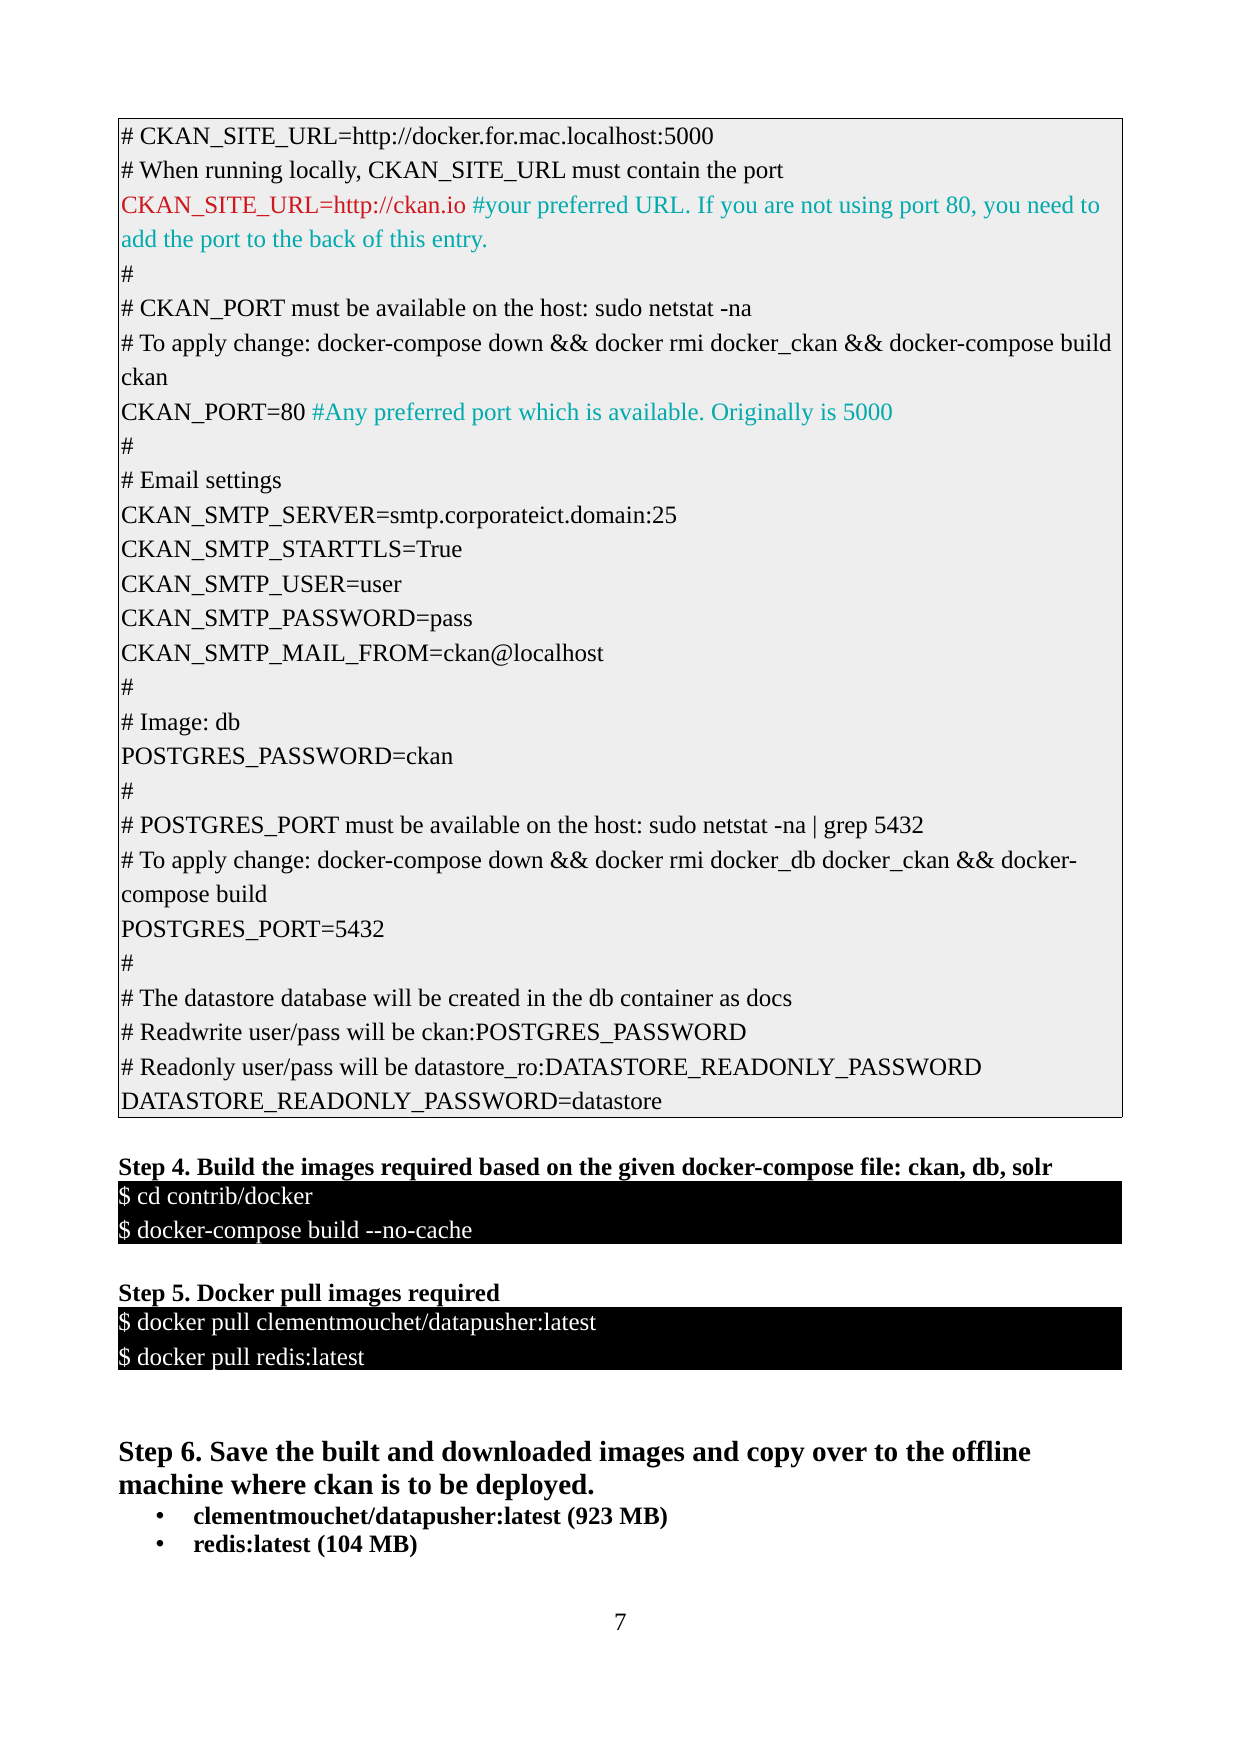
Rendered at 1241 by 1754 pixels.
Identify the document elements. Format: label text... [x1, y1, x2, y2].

text CKAN_SMTP_PASSWORD=pass [119, 601, 1122, 632]
text # CKAN_PORT must be available on the host: sudo netstat -na [119, 291, 1122, 322]
text # The datastore database will be created in the db container as docs [119, 980, 1122, 1011]
text # [119, 773, 1122, 804]
text # [119, 670, 1122, 701]
text # POSTGRES_PORT must be available on the host: sudo netstat -na | grep 5432 [119, 808, 1122, 839]
text # To apply change: docker-compose down && docker rmi docker_db docker_ckan && docker-compose build [119, 842, 1122, 908]
text CKAN_SMTP_SERVER=smtp.corporateict.domain:25 [119, 497, 1122, 529]
text # [119, 946, 1122, 977]
text # [119, 428, 1122, 460]
text # Readonly user/pass will be datastore_ro:DATASTORE_READONLY_PASSWORD [119, 1049, 1122, 1080]
text CKAN_SITE_URL=http://ckan.io #your preferred URL. If you are not using port 80, you need to add the port to the back of this entry. [119, 187, 1122, 253]
text CKAN_SMTP_USER=user [119, 566, 1122, 598]
text # CKAN_SITE_URL=http://docker.for.mac.localhost:5000 [119, 119, 1122, 149]
text $ cd contrib/docker [118, 1181, 1122, 1209]
list redis:latest (104 MB) [156, 1529, 1122, 1558]
text # Email settings [119, 463, 1122, 494]
text CKAN_SMTP_STARTTLS=True [119, 532, 1122, 563]
text POSTGRES_PASSWORD=ckan [119, 739, 1122, 770]
text # To apply change: docker-compose down && docker rmi docker_ckan && docker-compose build ckan [119, 325, 1122, 391]
text # [119, 256, 1122, 287]
text $ docker pull clementmouchet/datapusher:latest [118, 1307, 1122, 1336]
text Step 5. Docker pull images required [118, 1278, 1122, 1307]
list clementmouchet/datapusher:latest (923 MB) [156, 1501, 1122, 1529]
text DATASTORE_READONLY_PASSWORD=datastore [119, 1083, 1122, 1117]
text CKAN_SMTP_MAIL_FROM=ckan@localhost [119, 635, 1122, 667]
text CKAN_PORT=80 #Any preferred port which is available. Originally is 5000 [119, 394, 1122, 425]
text # When running locally, CKAN_SITE_URL must contain the port [119, 153, 1122, 184]
text # Readwrite user/pass will be ckan:POSTGRES_PASSWORD [119, 1014, 1122, 1046]
text Step 4. Build the images required based on the given docker-compose file: ckan, db, solr [118, 1152, 1122, 1181]
text # Image: db [119, 704, 1122, 736]
text POSTGRES_PORT=5432 [119, 911, 1122, 942]
text $ docker pull redis:latest [118, 1342, 1122, 1370]
text Step 6. Save the built and downloaded images and copy over to the offline machine where ckan is to be deployed. [118, 1434, 1122, 1501]
text $ docker-compose build --no-cache [118, 1215, 1122, 1244]
